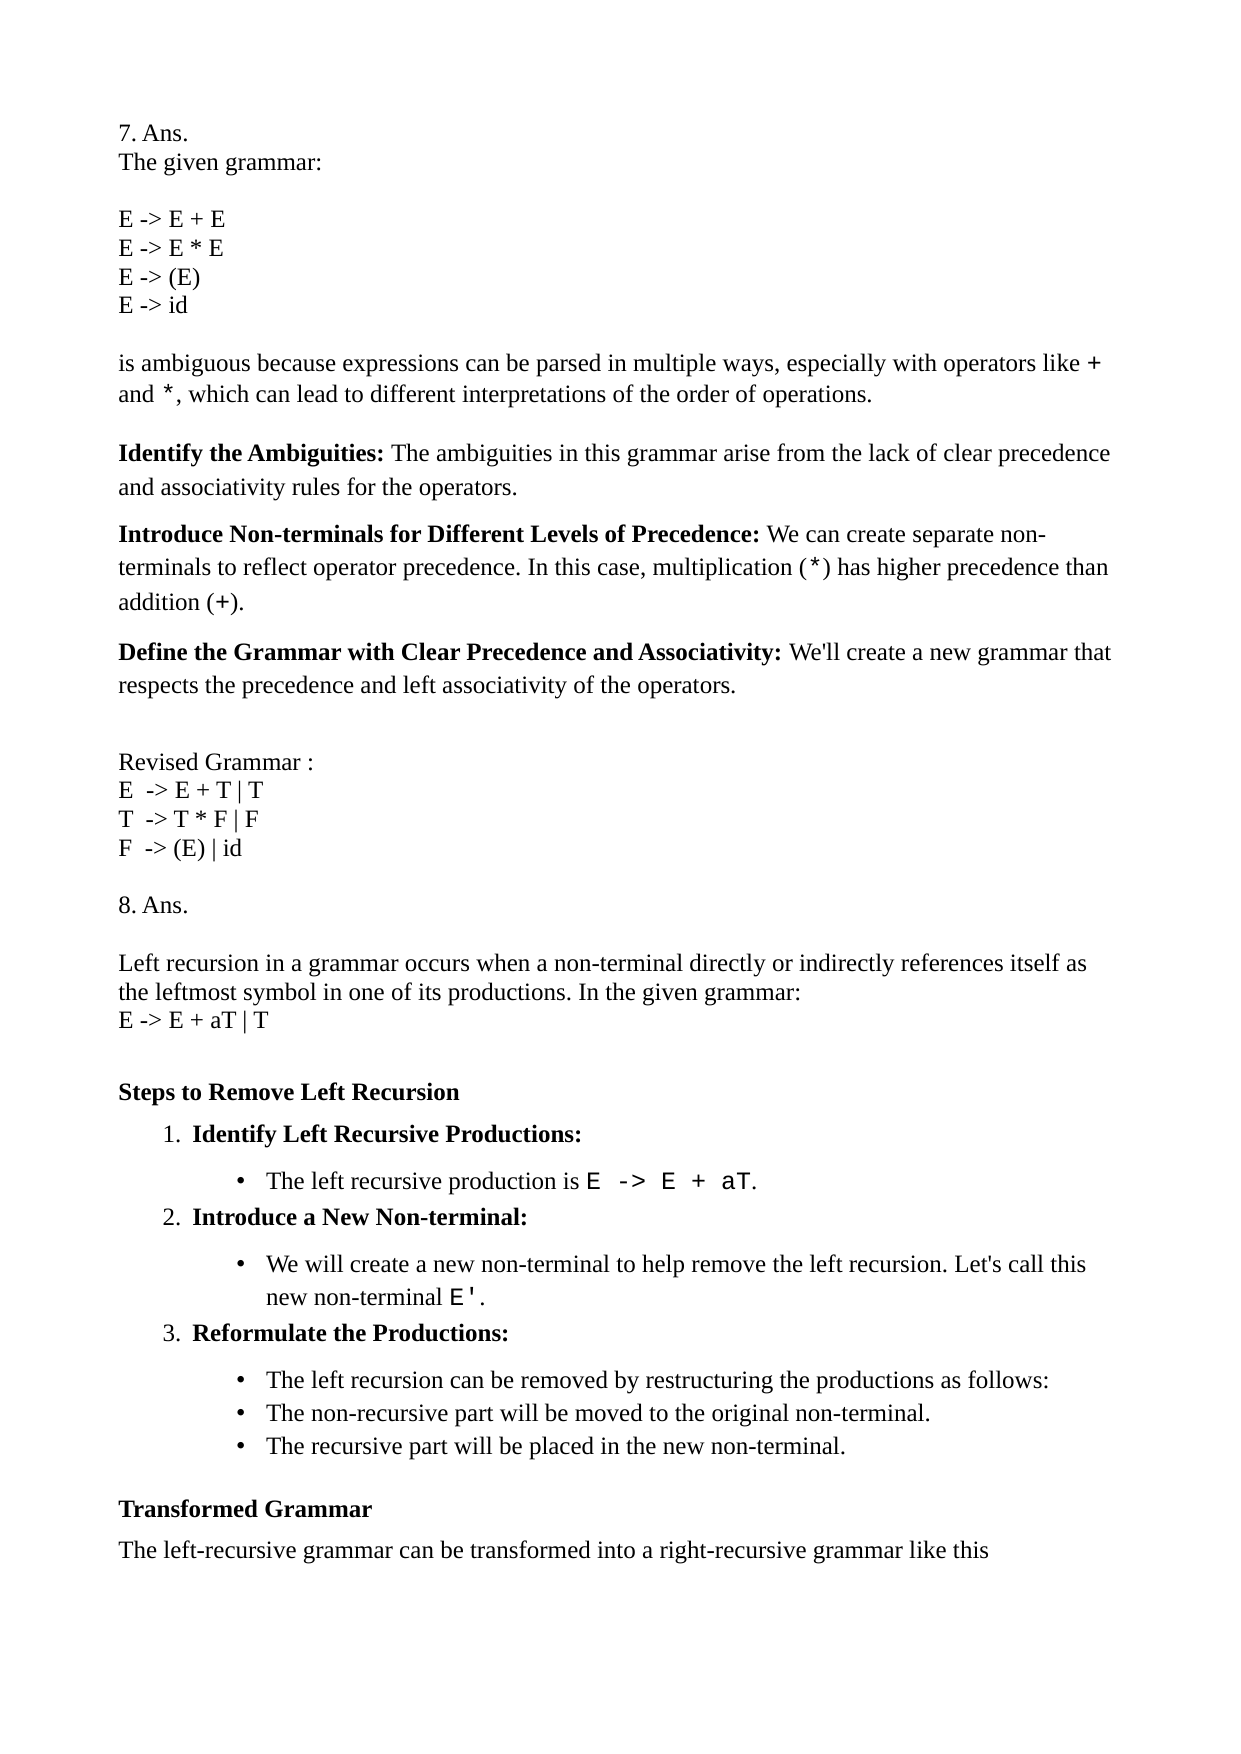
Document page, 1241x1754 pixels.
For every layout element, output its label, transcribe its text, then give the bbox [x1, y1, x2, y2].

subtitle Transformed Grammar [118, 1494, 1122, 1522]
text Define the Grammar with Clear Precedence and Associativity: We'll create a new grammar that respects the precedence and left associativity of the operators. [118, 637, 1122, 699]
list Reformulate the Productions: [162, 1318, 1122, 1347]
list Identify Left Recursive Productions: [162, 1119, 1122, 1147]
list The left recursive production is E -> E + aT. [236, 1166, 1122, 1197]
text The given grammar: [118, 147, 1122, 176]
subtitle Steps to Remove Left Recursion [118, 1077, 1122, 1106]
list The recursive part will be placed in the new non-terminal. [236, 1431, 1122, 1460]
text Revised Grammar : [118, 747, 1122, 775]
text Identify the Ambiguities: The ambiguities in this grammar arise from the lack of clear precedence and associativity rules for the operators. [118, 438, 1122, 500]
text Left recursion in a grammar occurs when a non-terminal directly or indirectly references itself as the leftmost symbol in one of its productions. In the given grammar: E -> E + aT | T [118, 948, 1122, 1063]
list Introduce a New Non-terminal: [162, 1202, 1122, 1231]
list The left recursion can be removed by restructuring the productions as follows: [236, 1365, 1122, 1394]
text E -> E + E E -> E * E E -> (E) E -> id [118, 204, 1122, 348]
text The left-recursive grammar can be transformed into a right-recursive grammar like this [118, 1535, 1122, 1564]
text is ambiguous because expressions can be parsed in multiple ways, especially with operators like + and *, which can lead to different interpretations of the order of operations. [118, 348, 1122, 410]
text 8. Ans. [118, 890, 1122, 919]
list We will create a new non-terminal to help remove the left recursion. Let's call this new non-terminal E'. [236, 1249, 1122, 1313]
list The non-recursive part will be moved to the original non-terminal. [236, 1398, 1122, 1427]
text 7. Ans. [118, 118, 1122, 147]
text E -> E + T | T T -> T * F | F F -> (E) | id [118, 775, 1122, 862]
text Introduce Non-terminals for Different Levels of Precedence: We can create separate non-terminals to reflect operator precedence. In this case, multiplication (*) has higher precedence than addition (+). [118, 519, 1122, 618]
